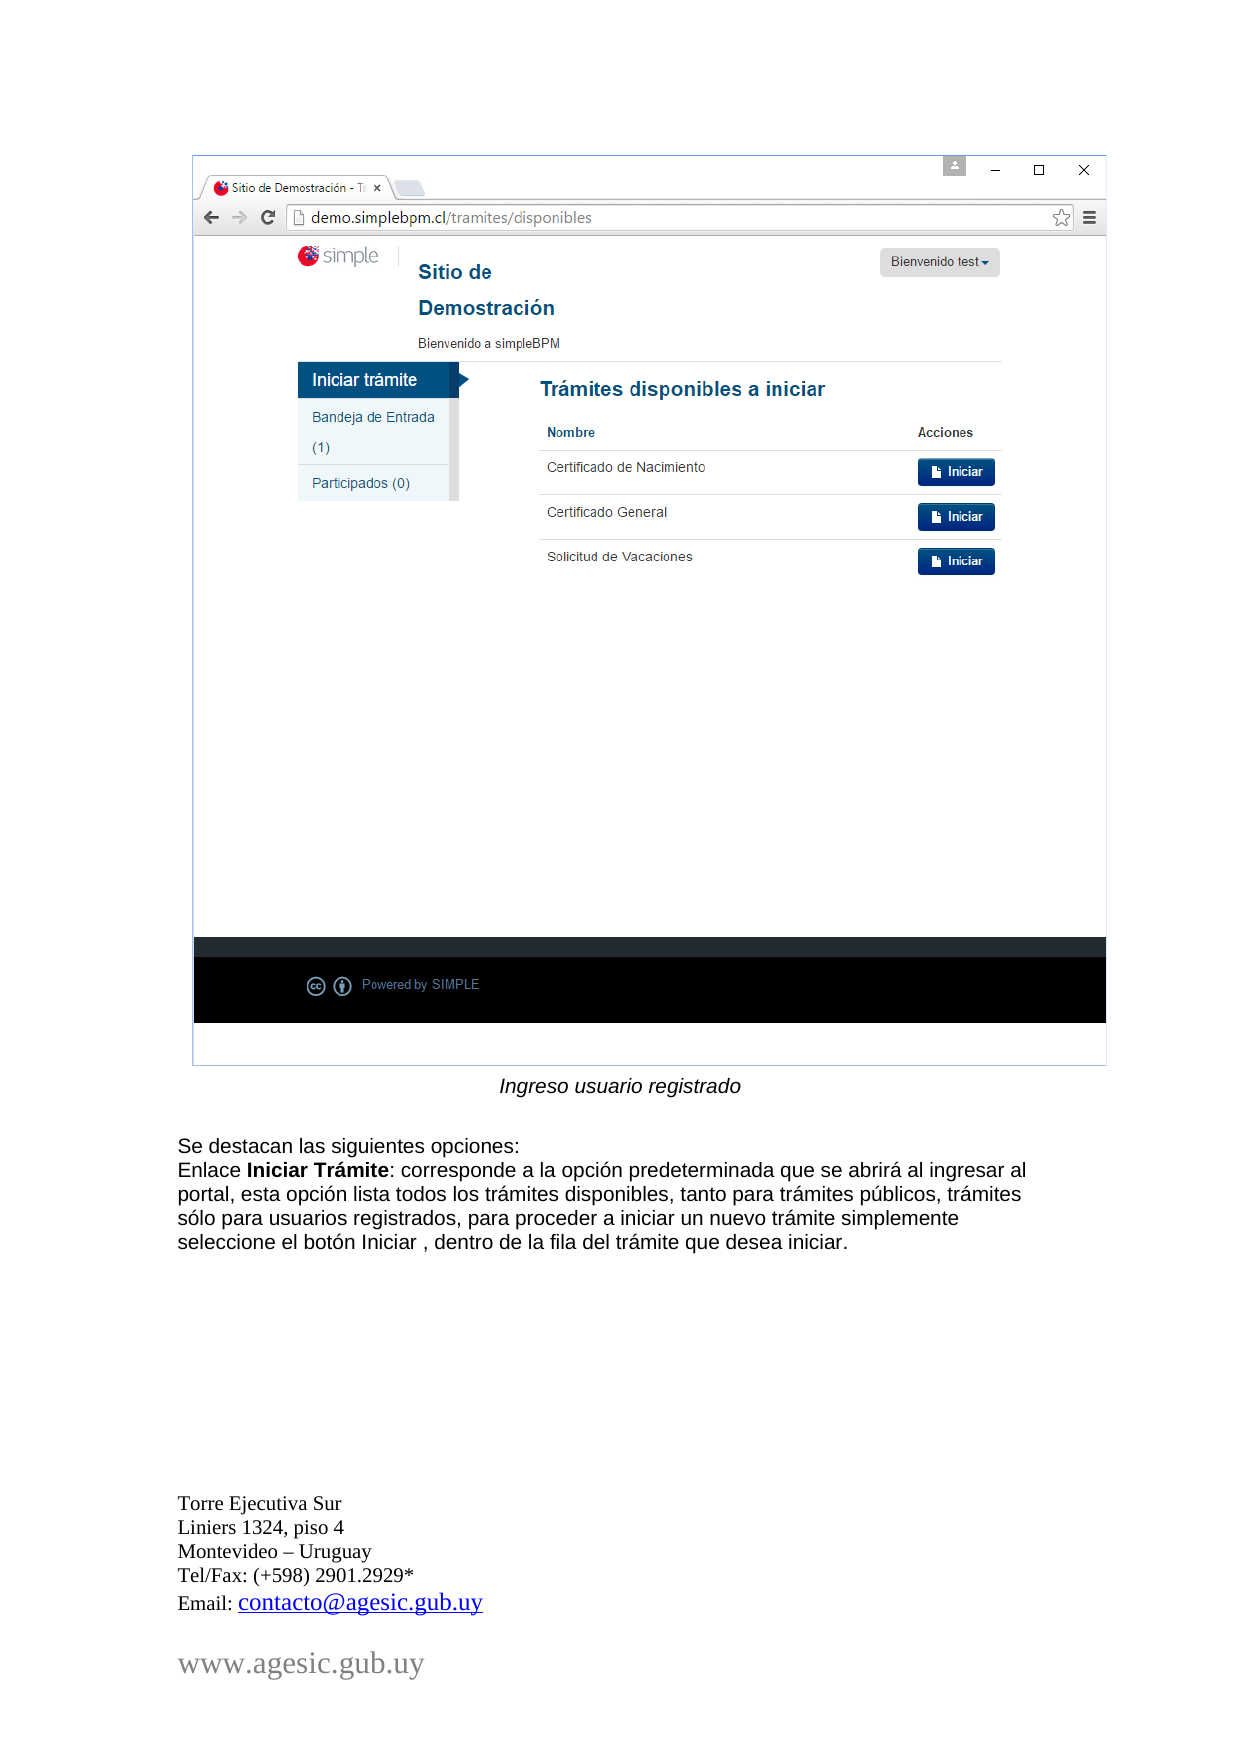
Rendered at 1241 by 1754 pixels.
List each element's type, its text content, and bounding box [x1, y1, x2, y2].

picture [192, 155, 1107, 1066]
text Enlace Iniciar Trámite: corresponde a la opción predeterminada que se abrirá al ingresar al portal, esta opción lista todos los trámites disponibles, tanto para trámites públicos, trámites sólo para usuarios registrados, para proceder a iniciar un nuevo trámite simplemente seleccione el botón Iniciar , dentro de la fila del trámite que desea iniciar. [177, 1158, 1063, 1254]
text Ingreso usuario registrado [177, 1073, 1063, 1097]
text Se destacan las siguientes opciones: [177, 1134, 1063, 1158]
